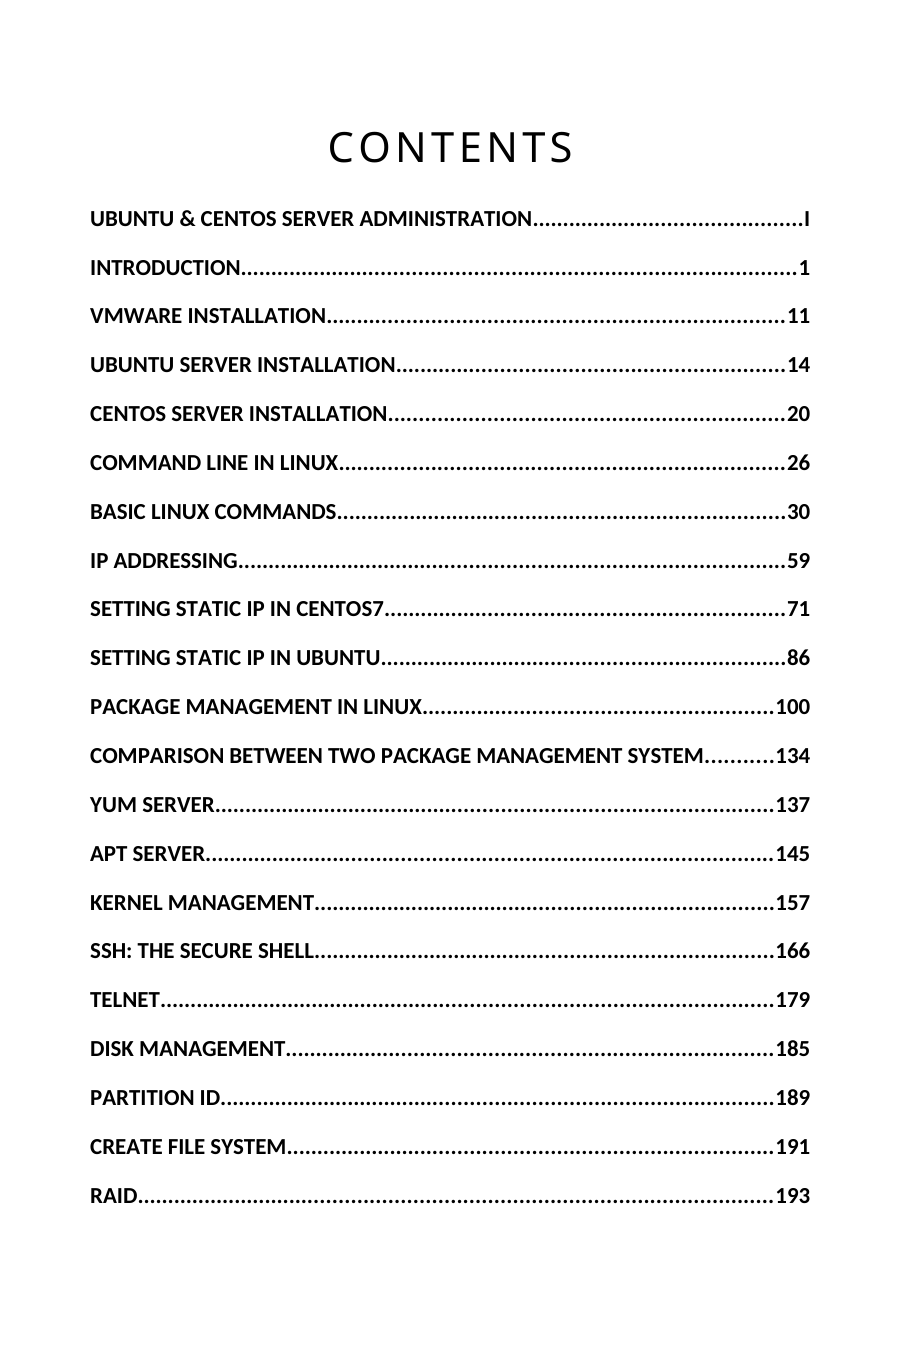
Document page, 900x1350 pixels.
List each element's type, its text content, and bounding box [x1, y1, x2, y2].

text Comparison Between two Package management system 134 [90, 741, 810, 769]
text SETTING STATIC IP IN CENTOS7 71 [90, 594, 810, 623]
text DISK MANAGEMENT 185 [90, 1034, 810, 1062]
text RAID 193 [90, 1181, 810, 1209]
text TELNET 179 [90, 985, 810, 1013]
text COMMAND LINE IN LINUX 26 [90, 448, 810, 476]
text CONTENTS [90, 117, 810, 174]
text Ubuntu Server Installation 14 [90, 350, 810, 378]
text SSH: THE SECURE SHELL 166 [90, 937, 810, 964]
text YUM SERVER 137 [90, 790, 810, 818]
text INTRODUCTION 1 [90, 253, 810, 281]
text VMware Installation 11 [90, 301, 810, 329]
text SETTING STATIC IP IN ubuntu 86 [90, 643, 810, 671]
text Package management in linux 100 [90, 692, 810, 720]
text Partition id 189 [90, 1083, 810, 1111]
text CENTOS Server Installation 20 [90, 399, 810, 427]
text APT SERVER 145 [90, 839, 810, 867]
text BASIC LINUX COMMANDS 30 [90, 497, 810, 525]
text UBUNTU & CENTOS SERVER ADMINISTRATION i [90, 204, 810, 232]
text KERNEL MANAGEMENT 157 [90, 888, 810, 916]
text ip addressing 59 [90, 546, 810, 574]
text Create File system 191 [90, 1132, 810, 1160]
